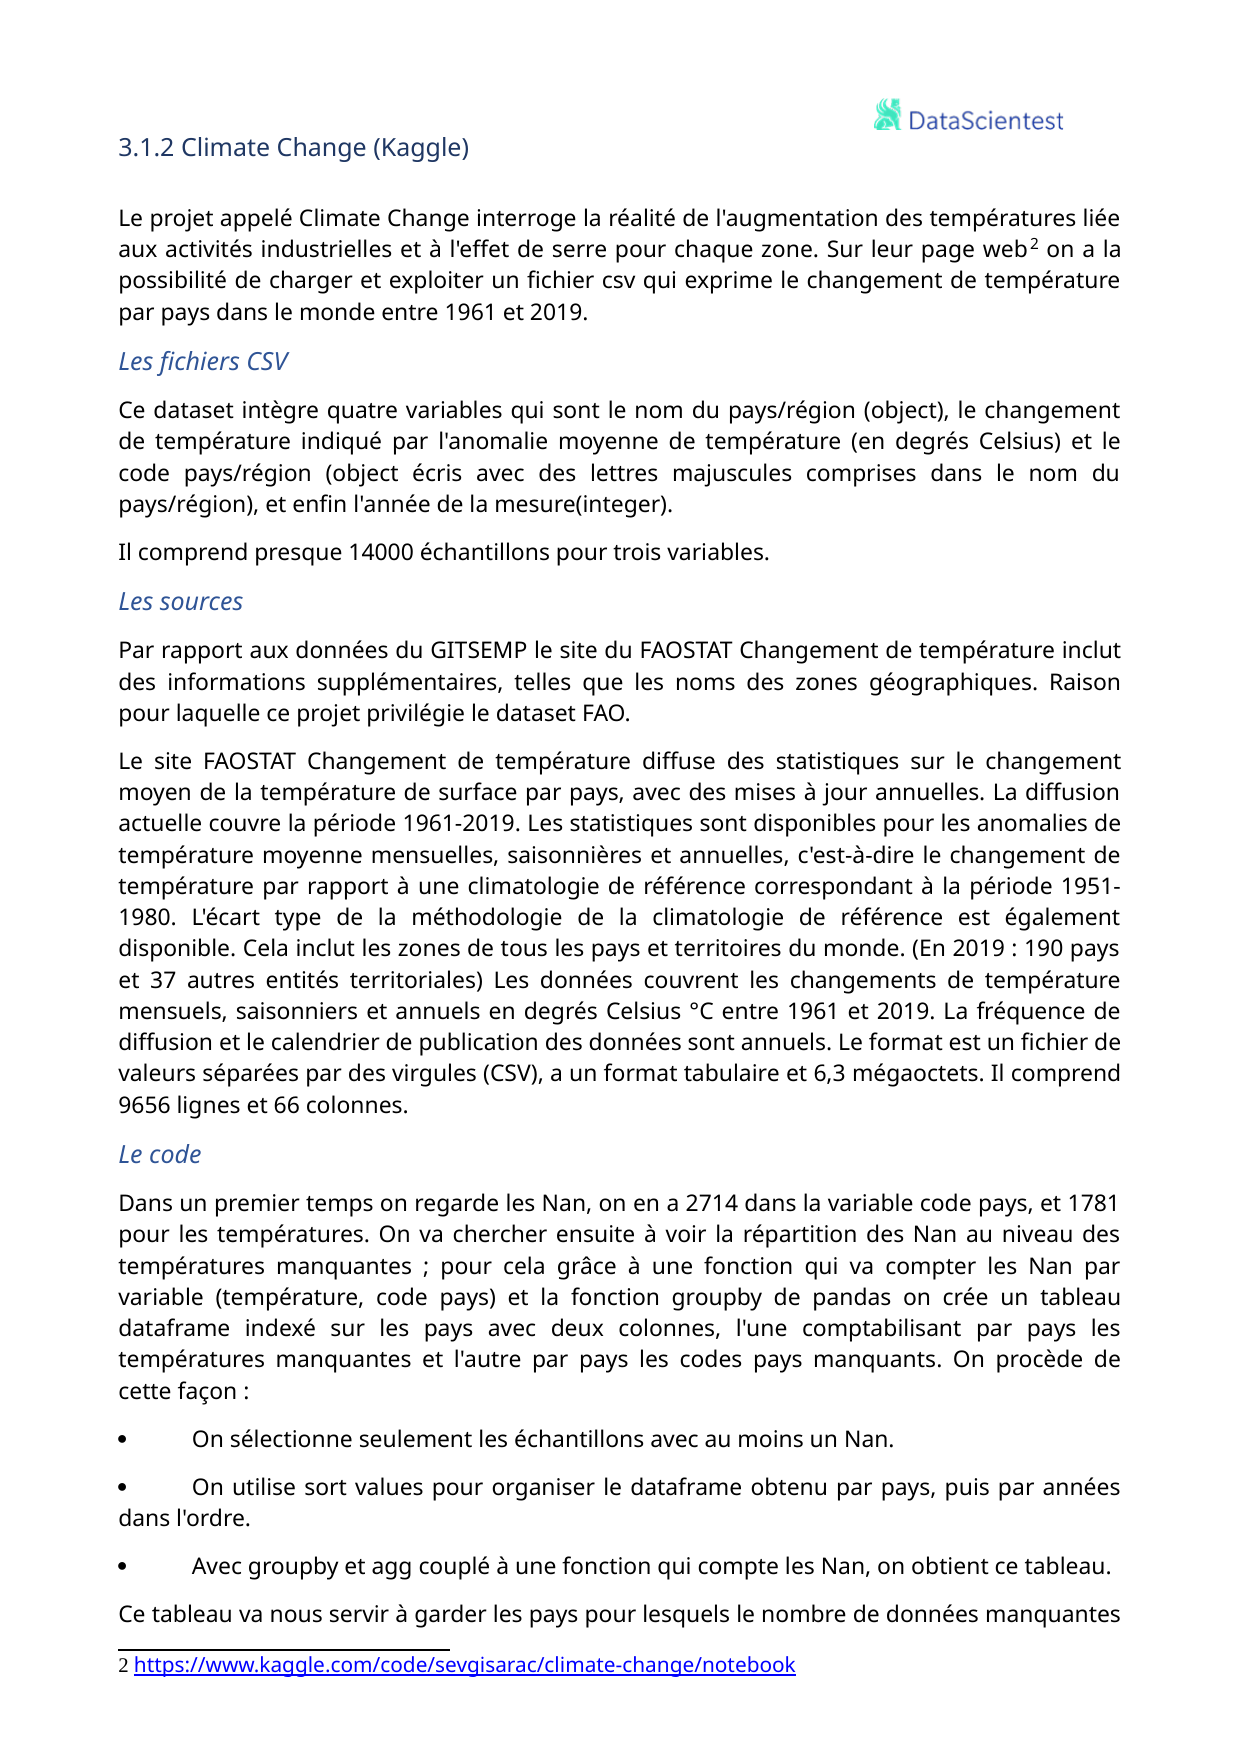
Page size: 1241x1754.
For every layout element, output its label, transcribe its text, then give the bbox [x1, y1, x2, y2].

text Les sources [118, 584, 1122, 618]
text Ce dataset intègre quatre variables qui sont le nom du pays/région (object), le changement de température indiqué par l'anomalie moyenne de température (en degrés Celsius) et le code pays/région (object écris avec des lettres majuscules comprises dans le nom du pays/région), et enfin l'année de la mesure(integer). [118, 394, 1122, 519]
text Le code [118, 1136, 1122, 1171]
text Il comprend presque 14000 échantillons pour trois variables. [118, 536, 1122, 567]
text Le site FAOSTAT Changement de température diffuse des statistiques sur le changement moyen de la température de surface par pays, avec des mises à jour annuelles. La diffusion actuelle couvre la période 1961-2019. Les statistiques sont disponibles pour les anomalies de température moyenne mensuelles, saisonnières et annuelles, c'est-à-dire le changement de température par rapport à une climatologie de référence correspondant à la période 1951-1980. L'écart type de la méthodologie de la climatologie de référence est également disponible. Cela inclut les zones de tous les pays et territoires du monde. (En 2019 : 190 pays et 37 autres entités territoriales) Les données couvrent les changements de température mensuels, saisonniers et annuels en degrés Celsius °C entre 1961 et 2019. La fréquence de diffusion et le calendrier de publication des données sont annuels. Le format est un fichier de valeurs séparées par des virgules (CSV), a un format tabulaire et 6,3 mégaoctets. Il comprend 9656 lignes et 66 colonnes. [118, 745, 1122, 1120]
list Avec groupby et agg couplé à une fonction qui compte les Nan, on obtient ce tableau. [118, 1550, 1122, 1581]
list On sélectionne seulement les échantillons avec au moins un Nan. [118, 1423, 1122, 1454]
text Le projet appelé Climate Change interroge la réalité de l'augmentation des températures liée aux activités industrielles et à l'effet de serre pour chaque zone. Sur leur page web on a la possibilité de charger et exploiter un fichier csv qui exprime le changement de température par pays dans le monde entre 1961 et 2019. [118, 202, 1122, 327]
subtitle 3.1.2 Climate Change (Kaggle) [118, 129, 1122, 163]
text Ce tableau va nous servir à garder les pays pour lesquels le nombre de données manquantes [118, 1598, 1122, 1629]
list On utilise sort values pour organiser le dataframe obtenu par pays, puis par années dans l'ordre. [118, 1471, 1122, 1533]
text Les fichiers CSV [118, 343, 1122, 377]
text Dans un premier temps on regarde les Nan, on en a 2714 dans la variable code pays, et 1781 pour les températures. On va chercher ensuite à voir la répartition des Nan au niveau des températures manquantes ; pour cela grâce à une fonction qui va compter les Nan par variable (température, code pays) et la fonction groupby de pandas on crée un tableau dataframe indexé sur les pays avec deux colonnes, l'une comptabilisant par pays les températures manquantes et l'autre par pays les codes pays manquants. On procède de cette façon : [118, 1187, 1122, 1406]
text Par rapport aux données du GITSEMP le site du FAOSTAT Changement de température inclut des informations supplémentaires, telles que les noms des zones géographiques. Raison pour laquelle ce projet privilégie le dataset FAO. [118, 634, 1122, 728]
text https://www.kaggle.com/code/sevgisarac/climate-change/notebook [118, 1650, 1122, 1679]
